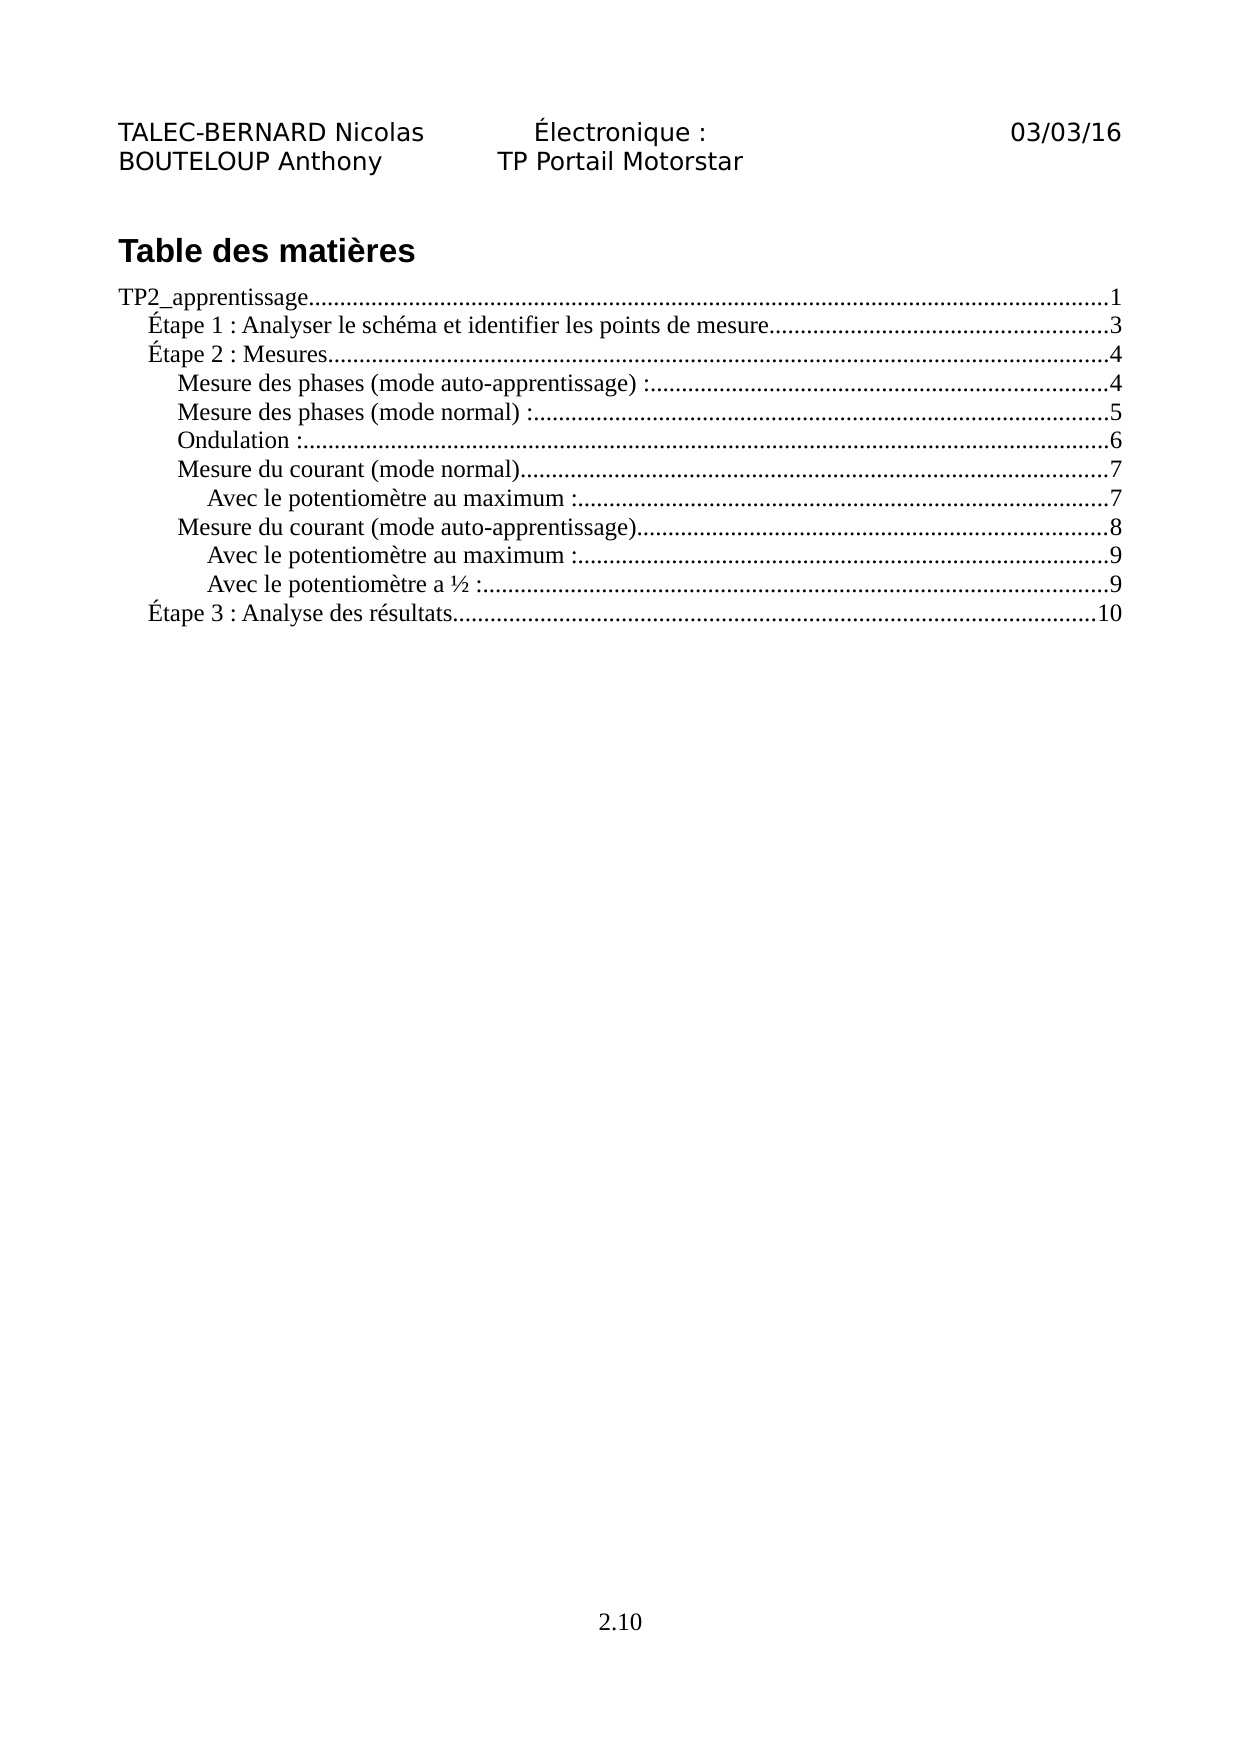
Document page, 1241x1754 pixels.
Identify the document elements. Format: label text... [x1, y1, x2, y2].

subtitle Table des matières [118, 231, 1122, 269]
text Étape 1 : Analyser le schéma et identifier les points de mesure 3 [148, 311, 1122, 339]
text Mesure des phases (mode auto-apprentissage) : 4 [177, 368, 1122, 397]
text Mesure du courant (mode normal) 7 [177, 454, 1122, 483]
text Avec le potentiomètre a ½ : 9 [207, 569, 1122, 598]
text Mesure du courant (mode auto-apprentissage) 8 [177, 512, 1122, 541]
text Mesure des phases (mode normal) : 5 [177, 397, 1122, 426]
text Avec le potentiomètre au maximum : 9 [207, 541, 1122, 569]
text Étape 3 : Analyse des résultats 10 [148, 598, 1122, 627]
text Étape 2 : Mesures 4 [148, 339, 1122, 368]
text Avec le potentiomètre au maximum : 7 [207, 483, 1122, 512]
text Ondulation : 6 [177, 426, 1122, 454]
text TP2_apprentissage 1 [118, 282, 1122, 311]
